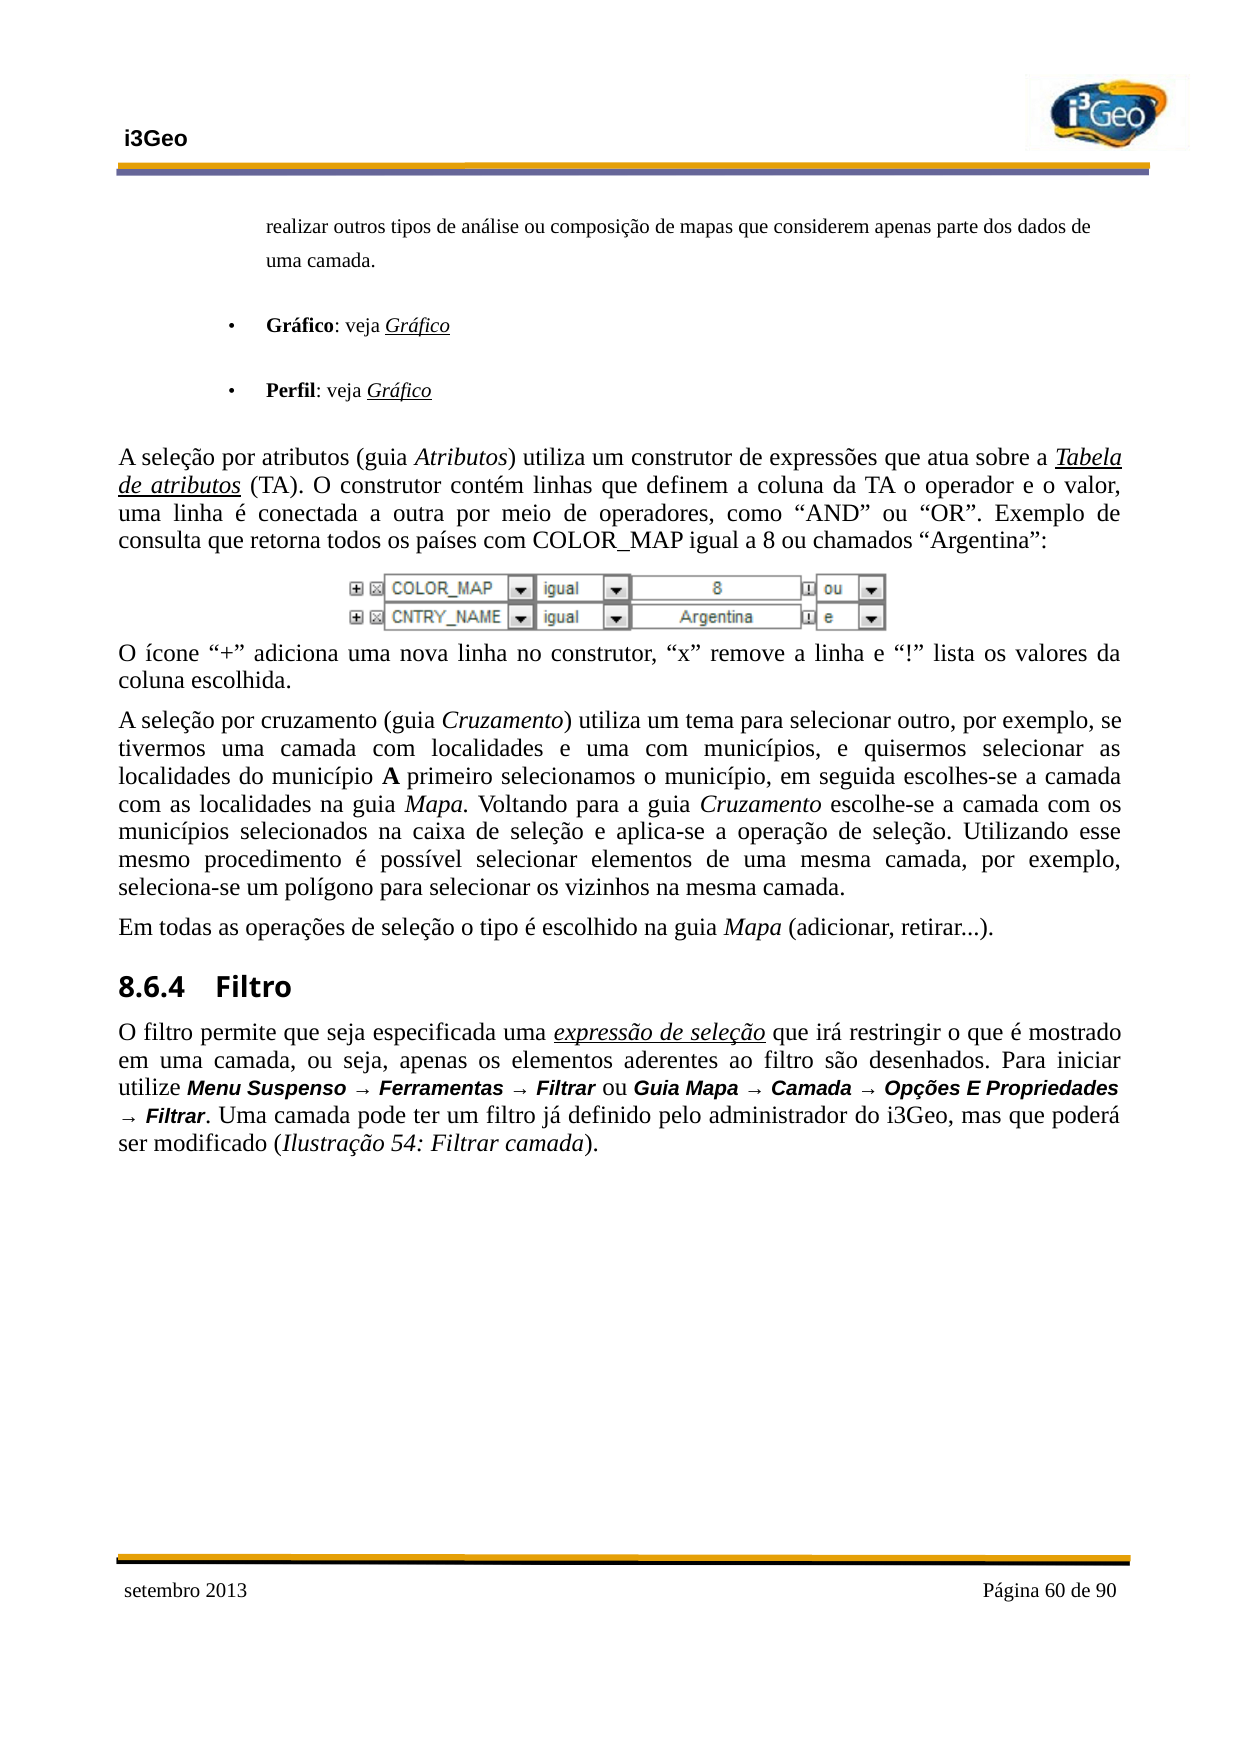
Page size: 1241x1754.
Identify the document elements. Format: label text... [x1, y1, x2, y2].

list realizar outros tipos de análise ou composição de mapas que considerem apenas parte dos dados de uma camada. [228, 214, 1122, 272]
text O filtro permite que seja especificada uma expressão de seleção que irá restringir o que é mostrado em uma camada, ou seja, apenas os elementos aderentes ao filtro são desenhados. Para iniciar utilize menu suspenso → ferramentas → filtrar ou guia mapa → camada → opções e propriedades → filtrar. Uma camada pode ter um filtro já definido pelo administrador do i3Geo, mas que poderá ser modificado (Ilustração 54: Filtrar camada). [118, 1018, 1122, 1157]
text A seleção por atributos (guia Atributos) utiliza um construtor de expressões que atua sobre a Tabela de atributos (TA). O construtor contém linhas que definem a coluna da TA o operador e o valor, uma linha é conectada a outra por meio de operadores, como “AND” ou “OR”. Exemplo de consulta que retorna todos os países com COLOR_MAP igual a 8 ou chamados “Argentina”: [118, 443, 1122, 554]
picture [345, 566, 895, 639]
text Em todas as operações de seleção o tipo é escolhido na guia Mapa (adicionar, retirar...). [118, 913, 1122, 941]
list Gráfico: veja Gráfico [228, 314, 1122, 337]
list Perfil: veja Gráfico [228, 379, 1122, 402]
text O ícone “+” adiciona uma nova linha no construtor, “x” remove a linha e “!” lista os valores da coluna escolhida. [118, 567, 1122, 694]
picture [1025, 74, 1191, 151]
subtitle Filtro [118, 966, 1122, 1006]
text A seleção por cruzamento (guia Cruzamento) utiliza um tema para selecionar outro, por exemplo, se tivermos uma camada com localidades e uma com municípios, e quisermos selecionar as localidades do município A primeiro selecionamos o município, em seguida escolhes-se a camada com as localidades na guia Mapa. Voltando para a guia Cruzamento escolhe-se a camada com os municípios selecionados na caixa de seleção e aplica-se a operação de seleção. Utilizando esse mesmo procedimento é possível selecionar elementos de uma mesma camada, por exemplo, seleciona-se um polígono para selecionar os vizinhos na mesma camada. [118, 707, 1122, 901]
